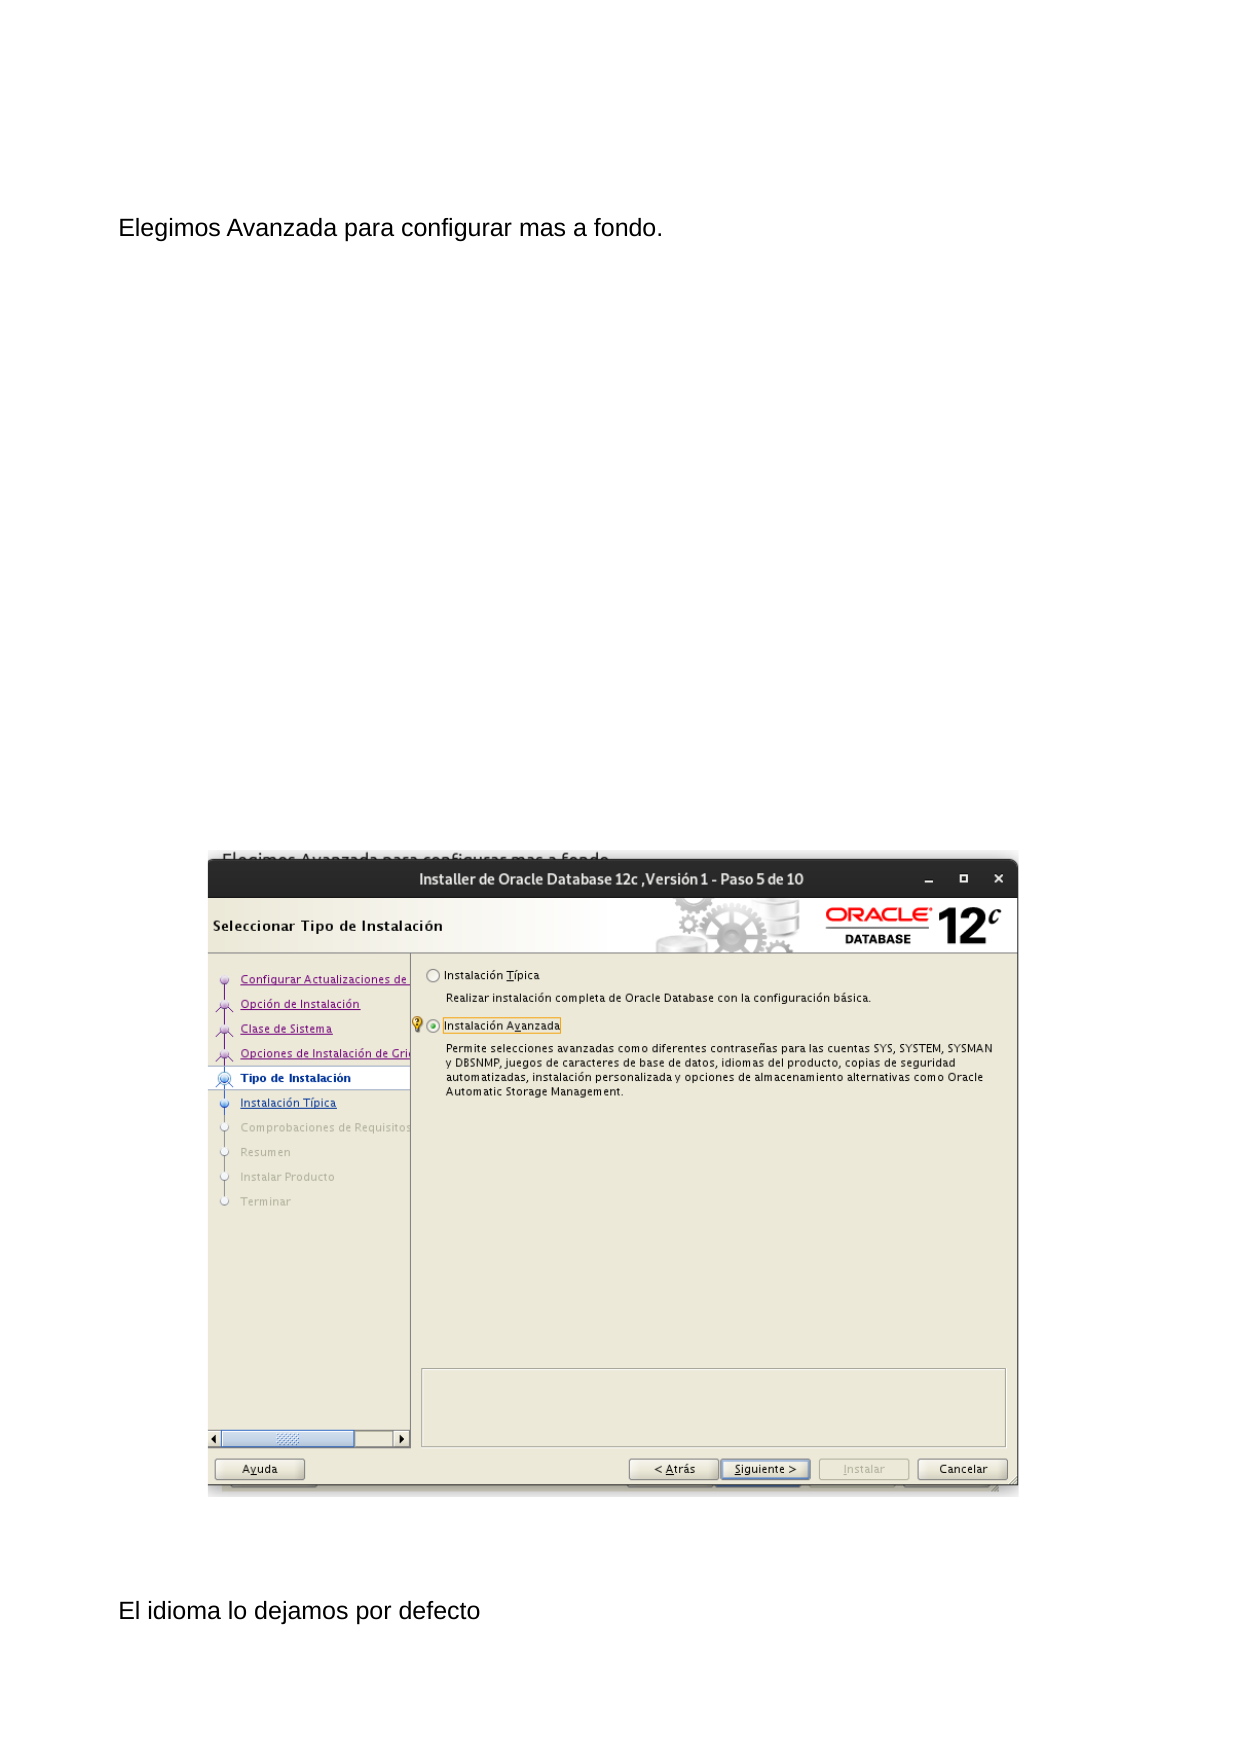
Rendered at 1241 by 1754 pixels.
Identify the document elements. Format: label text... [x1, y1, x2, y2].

text Elegimos Avanzada para configurar mas a fondo. [118, 213, 1122, 242]
picture [273, 850, 945, 1497]
text El idioma lo dejamos por defecto [118, 1596, 1122, 1625]
